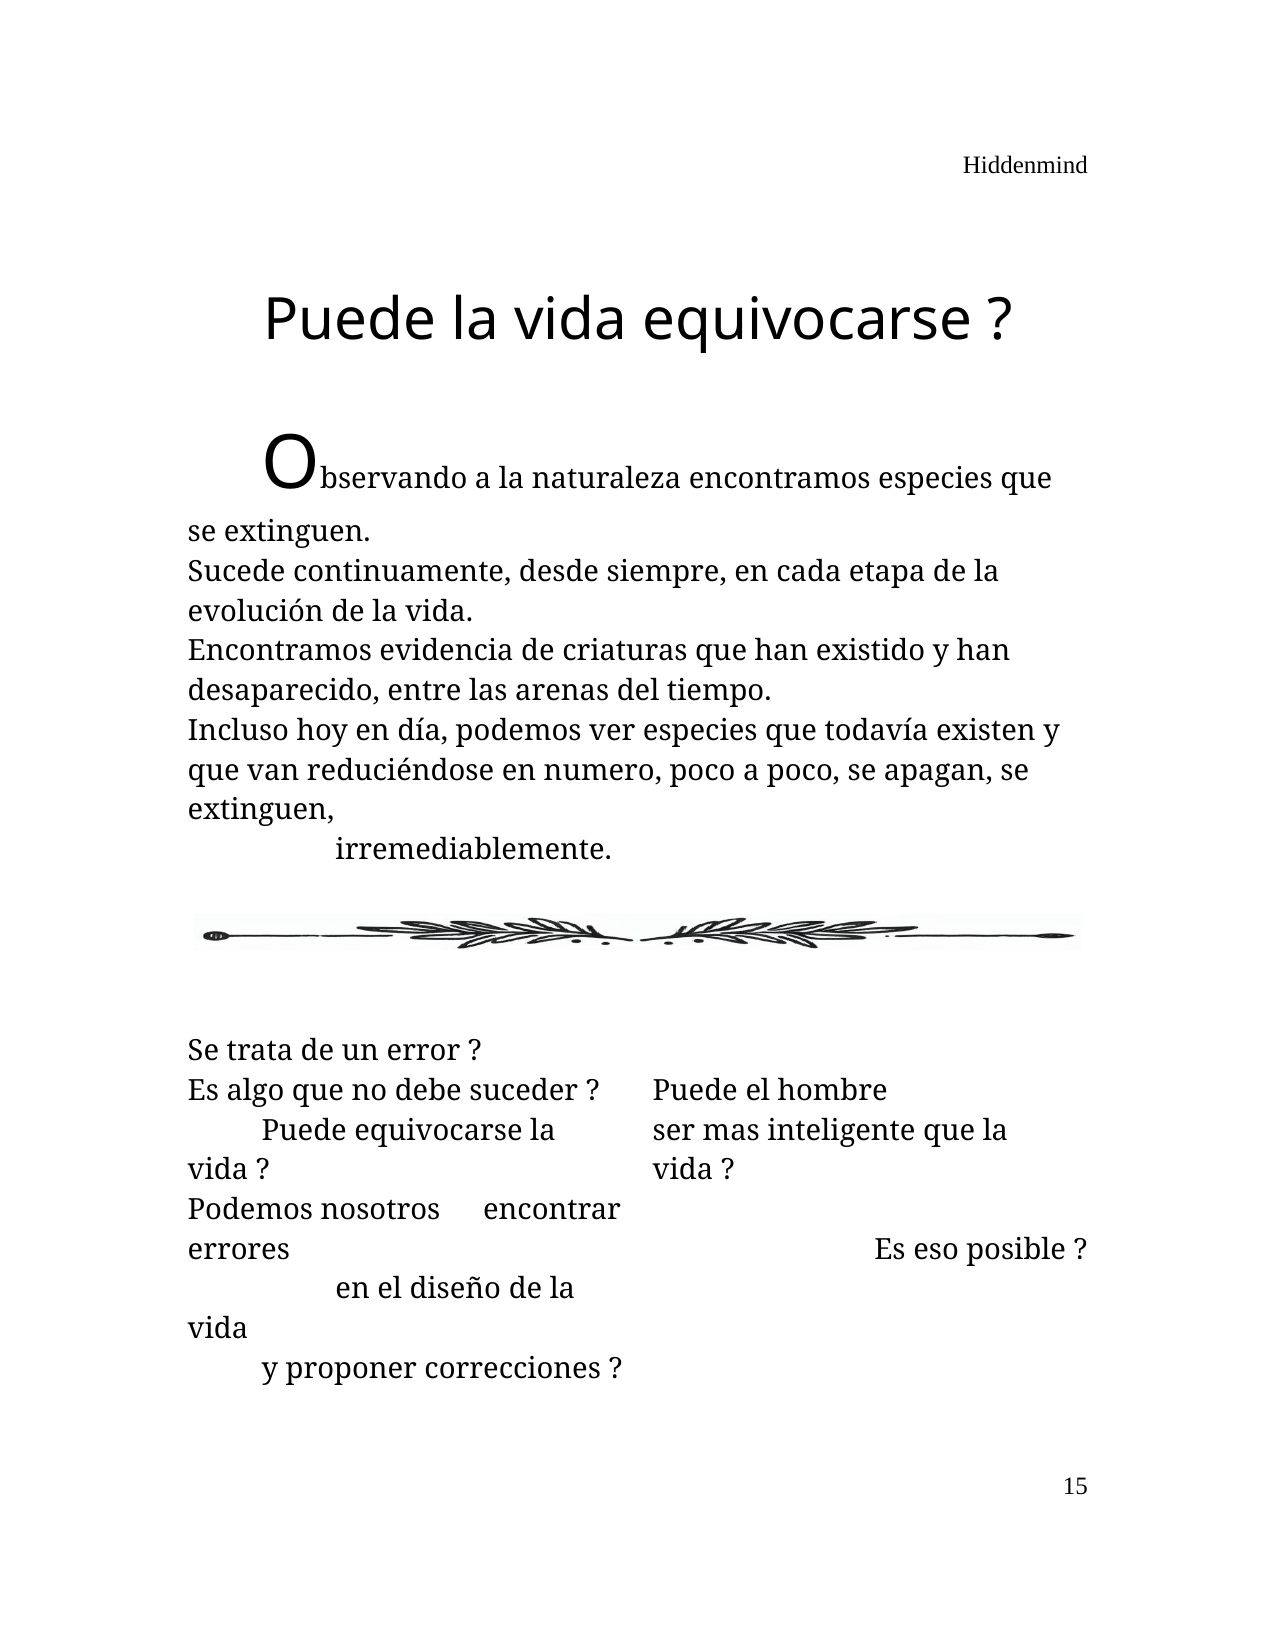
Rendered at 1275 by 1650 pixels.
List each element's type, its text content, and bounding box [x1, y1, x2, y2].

text Encontramos evidencia de criaturas que han existido y han desaparecido, entre las arenas del tiempo. [187, 630, 1087, 709]
text Es eso posible ? [652, 1228, 1087, 1268]
text Sucede continuamente, desde siempre, en cada etapa de la evolución de la vida. [187, 550, 1087, 630]
text Se trata de un error ? [187, 1029, 622, 1069]
text Puede el hombre [652, 1069, 1087, 1109]
text Es algo que no debe suceder ? [187, 1069, 622, 1109]
text Podemos nosotros encontrar errores [187, 1188, 622, 1268]
text Puede equivocarse la vida ? [187, 1109, 622, 1188]
text ser mas inteligente que la vida ? [652, 1109, 1087, 1188]
text Observando a la naturaleza encontramos especies que se extinguen. [187, 408, 1087, 550]
text Incluso hoy en día, podemos ver especies que todavía existen y que van reduciéndose en numero, poco a poco, se apagan, se extinguen, irremediablemente. [187, 709, 1087, 868]
text y proponer correcciones ? [187, 1347, 622, 1387]
text en el diseño de la vida [187, 1268, 622, 1347]
picture [193, 913, 1083, 950]
